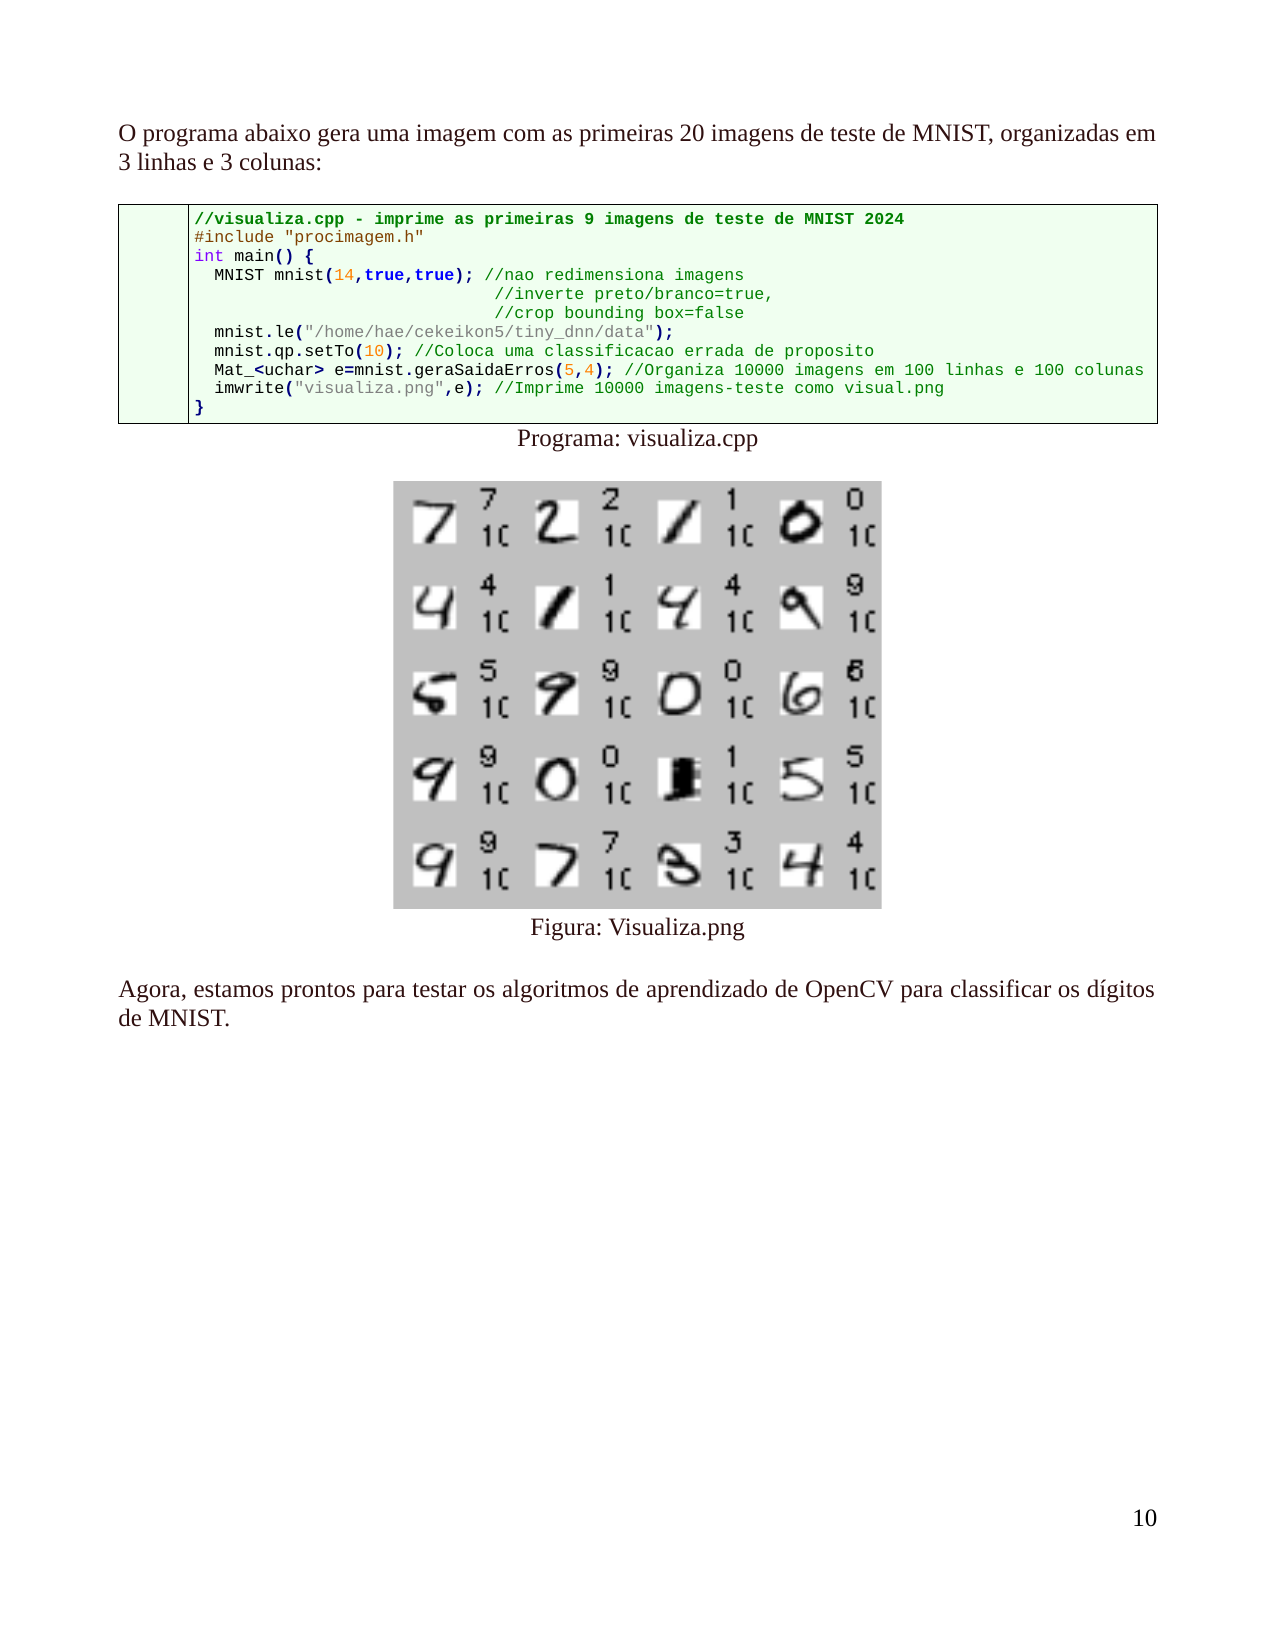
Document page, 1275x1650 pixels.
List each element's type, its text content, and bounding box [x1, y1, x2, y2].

text Programa: visualiza.cpp [118, 424, 1157, 452]
picture [393, 481, 882, 909]
text O programa abaixo gera uma imagem com as primeiras 20 imagens de teste de MNIST, organizadas em 3 linhas e 3 colunas: [118, 118, 1157, 176]
table_header //visualiza.cpp - imprime as primeiras 9 imagens de teste de MNIST 2024 #include "procimagem.h" int main() { MNIST mnist(14,true,true); //nao redimensiona imagens //inverte preto/branco=true, //crop bounding box=false mnist.le("/home/hae/cekeikon5/tiny_dnn/data"); mnist.qp.setTo(10); //Coloca uma classificacao errada de proposito Mat_<uchar> e=mnist.geraSaidaErros(5,4); //Organiza 10000 imagens em 100 linhas e 100 colunas imwrite("visualiza.png",e); //Imprime 10000 imagens-teste como visual.png } [189, 205, 1157, 423]
text Figura: Visualiza.png [118, 912, 1157, 941]
table_header [119, 205, 188, 423]
text Agora, estamos prontos para testar os algoritmos de aprendizado de OpenCV para classificar os dígitos de MNIST. [118, 974, 1157, 1032]
